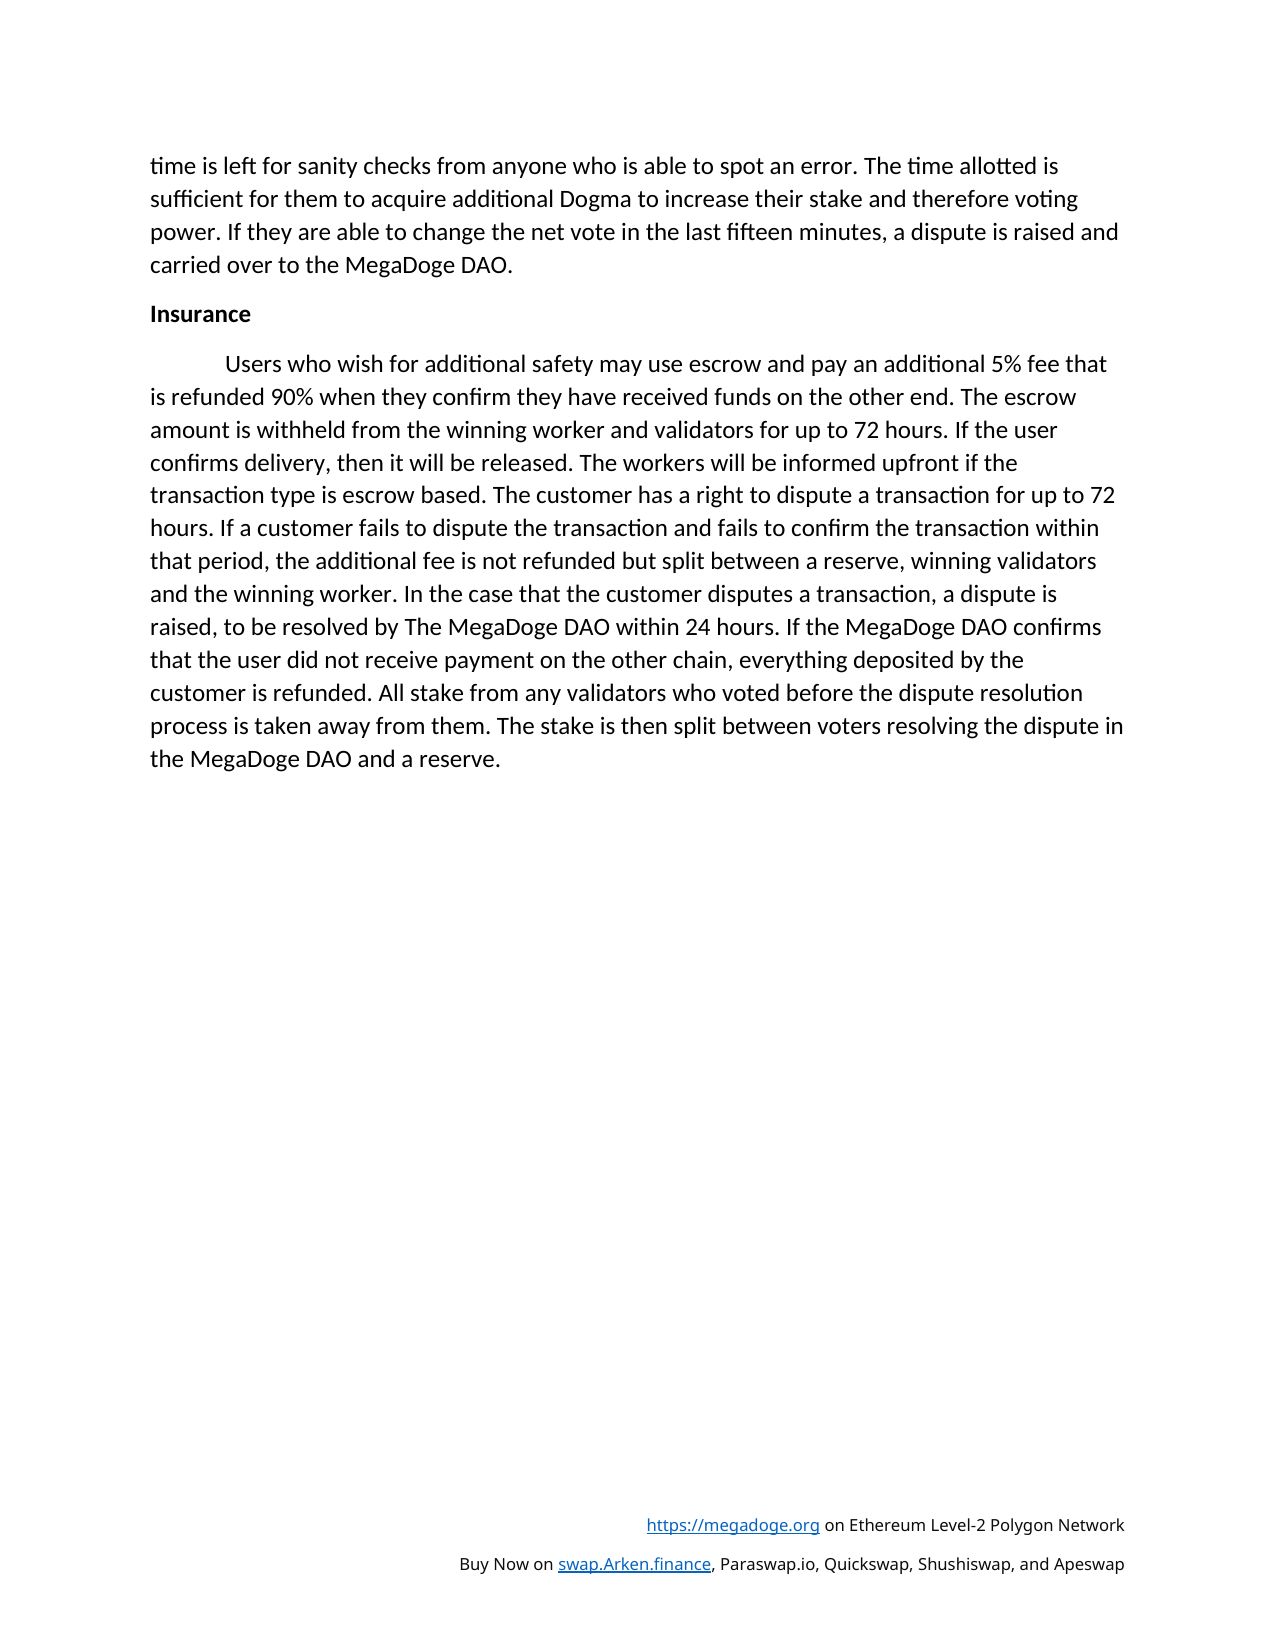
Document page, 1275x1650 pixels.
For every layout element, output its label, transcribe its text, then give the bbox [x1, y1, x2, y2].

text time is left for sanity checks from anyone who is able to spot an error. The time allotted is sufficient for them to acquire additional Dogma to increase their stake and therefore voting power. If they are able to change the net vote in the last fifteen minutes, a dispute is raised and carried over to the MegaDoge DAO. [150, 150, 1125, 279]
text Users who wish for additional safety may use escrow and pay an additional 5% fee that is refunded 90% when they confirm they have received funds on the other end. The escrow amount is withheld from the winning worker and validators for up to 72 hours. If the user confirms delivery, then it will be released. The workers will be informed upfront if the transaction type is escrow based. The customer has a right to dispute a transaction for up to 72 hours. If a customer fails to dispute the transaction and fails to confirm the transaction within that period, the additional fee is not refunded but split between a reserve, winning validators and the winning worker. In the case that the customer disputes a transaction, a dispute is raised, to be resolved by The MegaDoge DAO within 24 hours. If the MegaDoge DAO confirms that the user did not receive payment on the other chain, everything deposited by the customer is refunded. All stake from any validators who voted before the dispute resolution process is taken away from them. The stake is then split between voters resolving the dispute in the MegaDoge DAO and a reserve. [150, 348, 1125, 773]
text Insurance [150, 298, 1125, 329]
